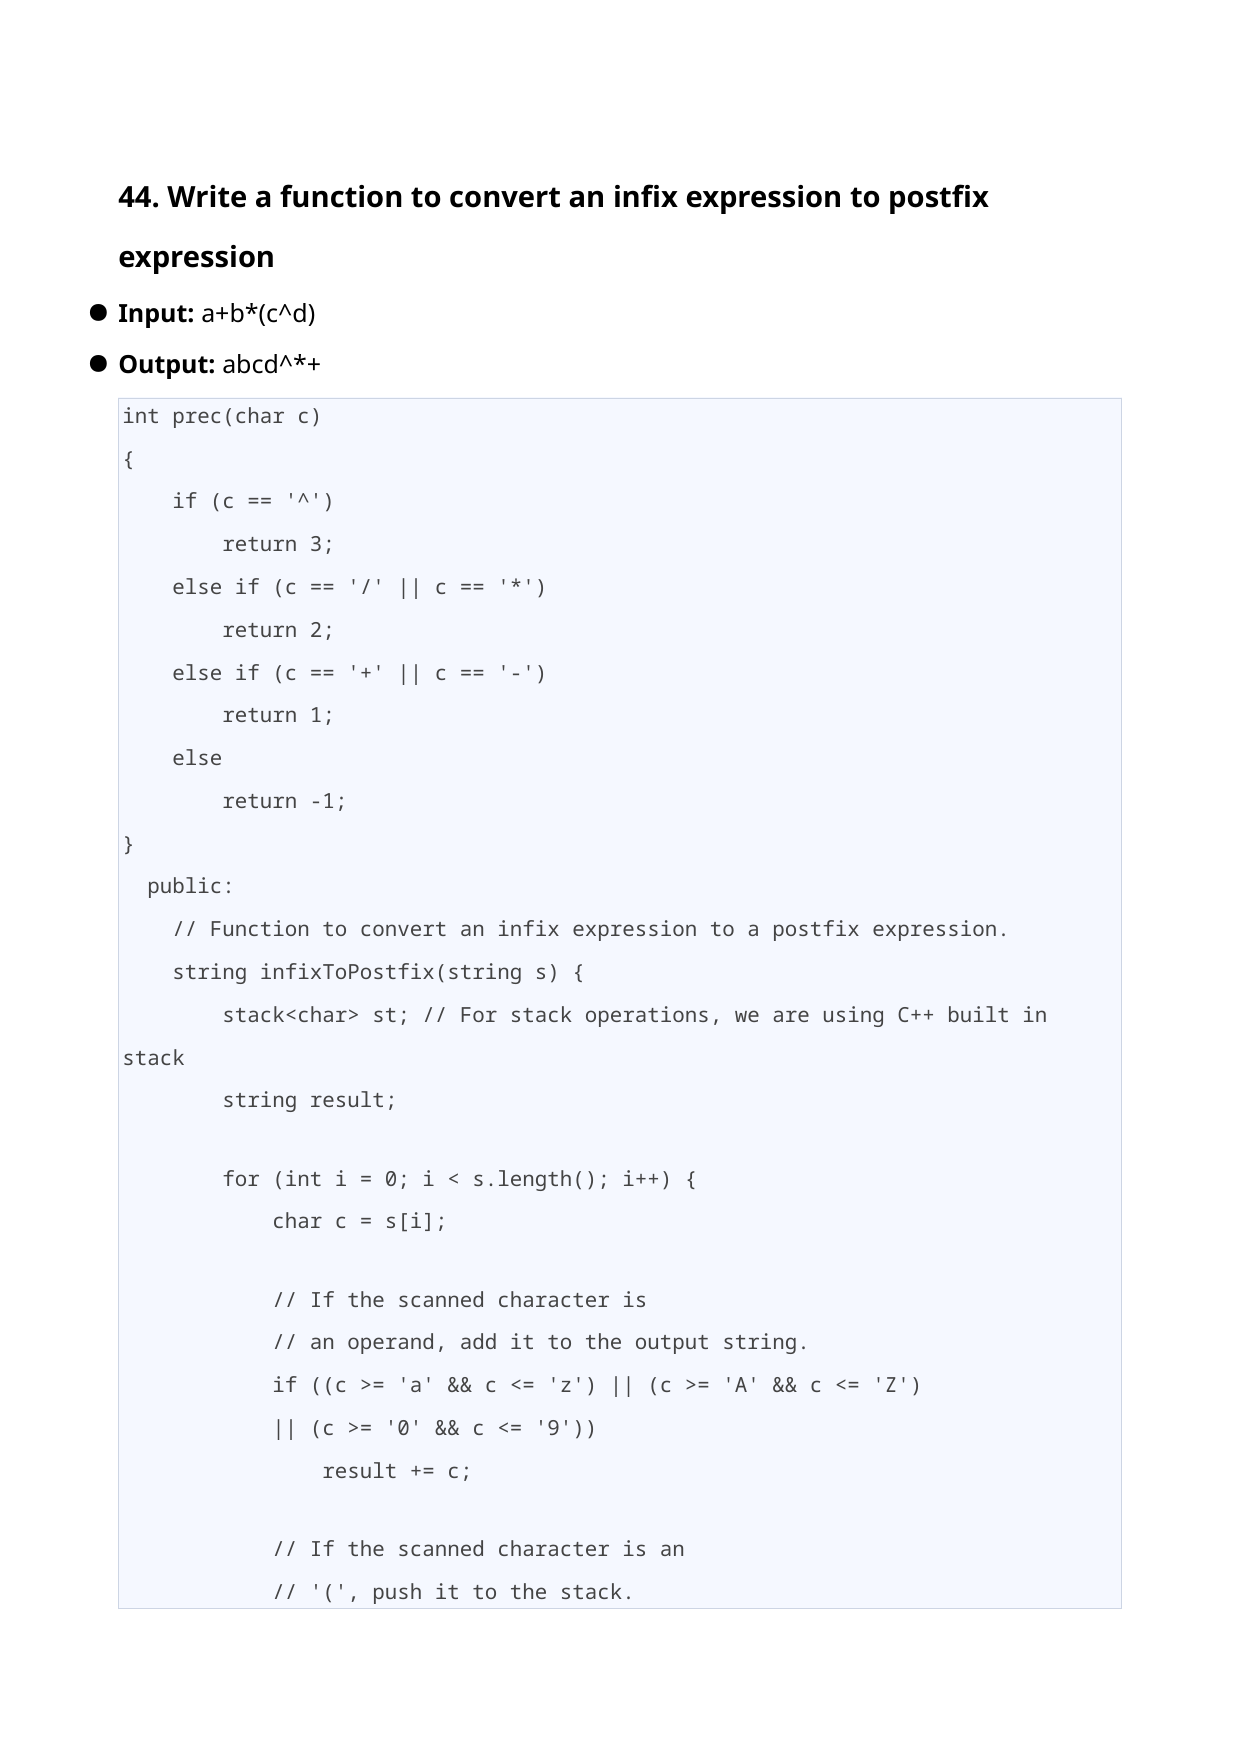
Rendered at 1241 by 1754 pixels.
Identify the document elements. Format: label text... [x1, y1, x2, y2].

text return -1; [119, 782, 1121, 815]
text if (c == '^') [119, 483, 1121, 515]
text // '(', push it to the stack. [119, 1573, 1121, 1608]
text return 3; [119, 525, 1121, 558]
text else [119, 739, 1121, 772]
text return 1; [119, 697, 1121, 729]
text else if (c == '/' || c == '*') [119, 568, 1121, 601]
text } [119, 825, 1121, 857]
text || (c >= '0' && c <= '9')) [119, 1409, 1121, 1442]
text string infixToPostfix(string s) { [119, 953, 1121, 986]
text for (int i = 0; i < s.length(); i++) { [119, 1160, 1121, 1192]
list Input: a+b*(c^d) [118, 295, 1122, 329]
text int prec(char c) [119, 399, 1121, 430]
text // Function to convert an infix expression to a postfix expression. [119, 911, 1121, 943]
subtitle 44. Write a function to convert an infix expression to postfix expression [118, 176, 1122, 276]
text if ((c >= 'a' && c <= 'z') || (c >= 'A' && c <= 'Z') [119, 1366, 1121, 1399]
text // an operand, add it to the output string. [119, 1323, 1121, 1356]
text return 2; [119, 611, 1121, 643]
text { [119, 440, 1121, 472]
text result += c; [119, 1452, 1121, 1484]
text public: [119, 868, 1121, 900]
list Output: abcd^*+ [118, 346, 1122, 380]
text else if (c == '+' || c == '-') [119, 654, 1121, 686]
text // If the scanned character is an [119, 1530, 1121, 1563]
text // If the scanned character is [119, 1281, 1121, 1313]
text string result; [119, 1081, 1121, 1114]
text stack<char> st; // For stack operations, we are using C++ built in stack [119, 996, 1121, 1071]
text char c = s[i]; [119, 1202, 1121, 1235]
